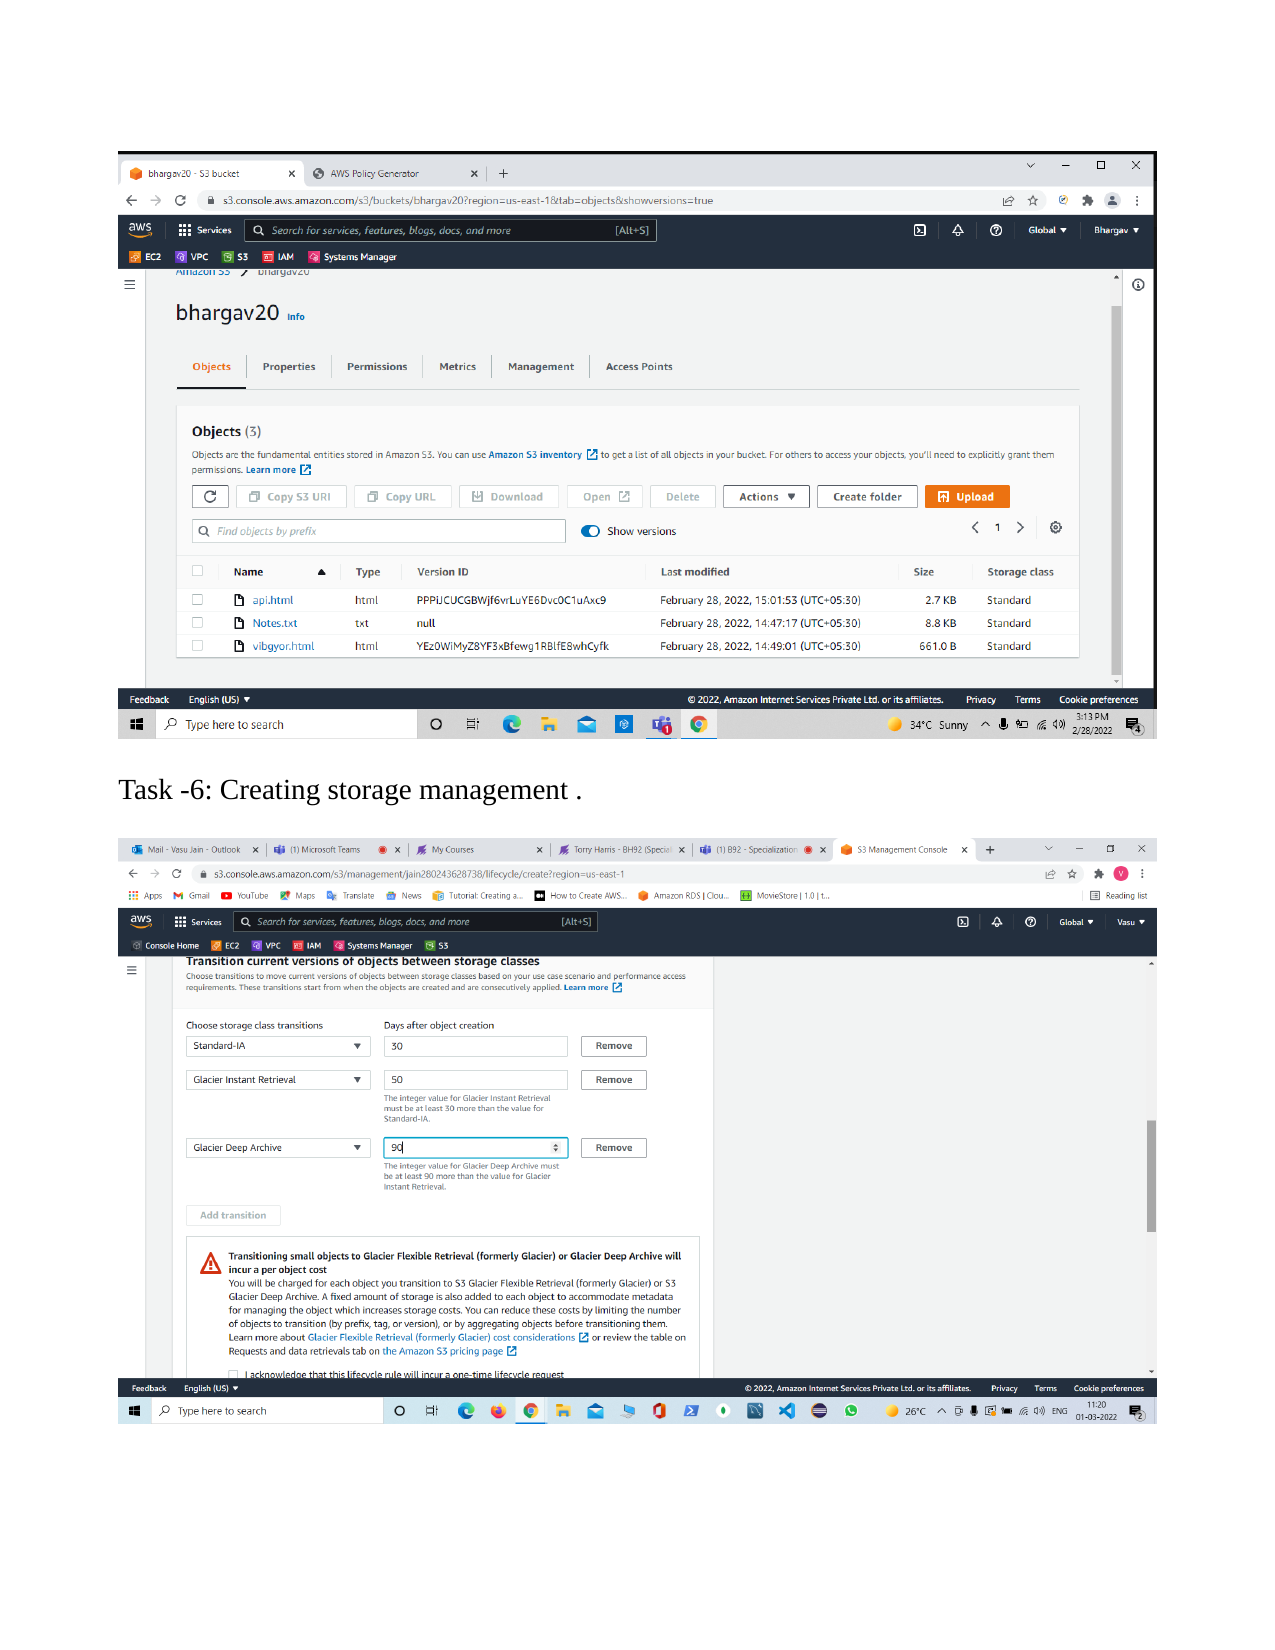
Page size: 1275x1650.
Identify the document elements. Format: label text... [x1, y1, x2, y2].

picture [118, 838, 1157, 1424]
text Task -6: Creating storage management . [118, 772, 1157, 805]
picture [118, 151, 1157, 739]
